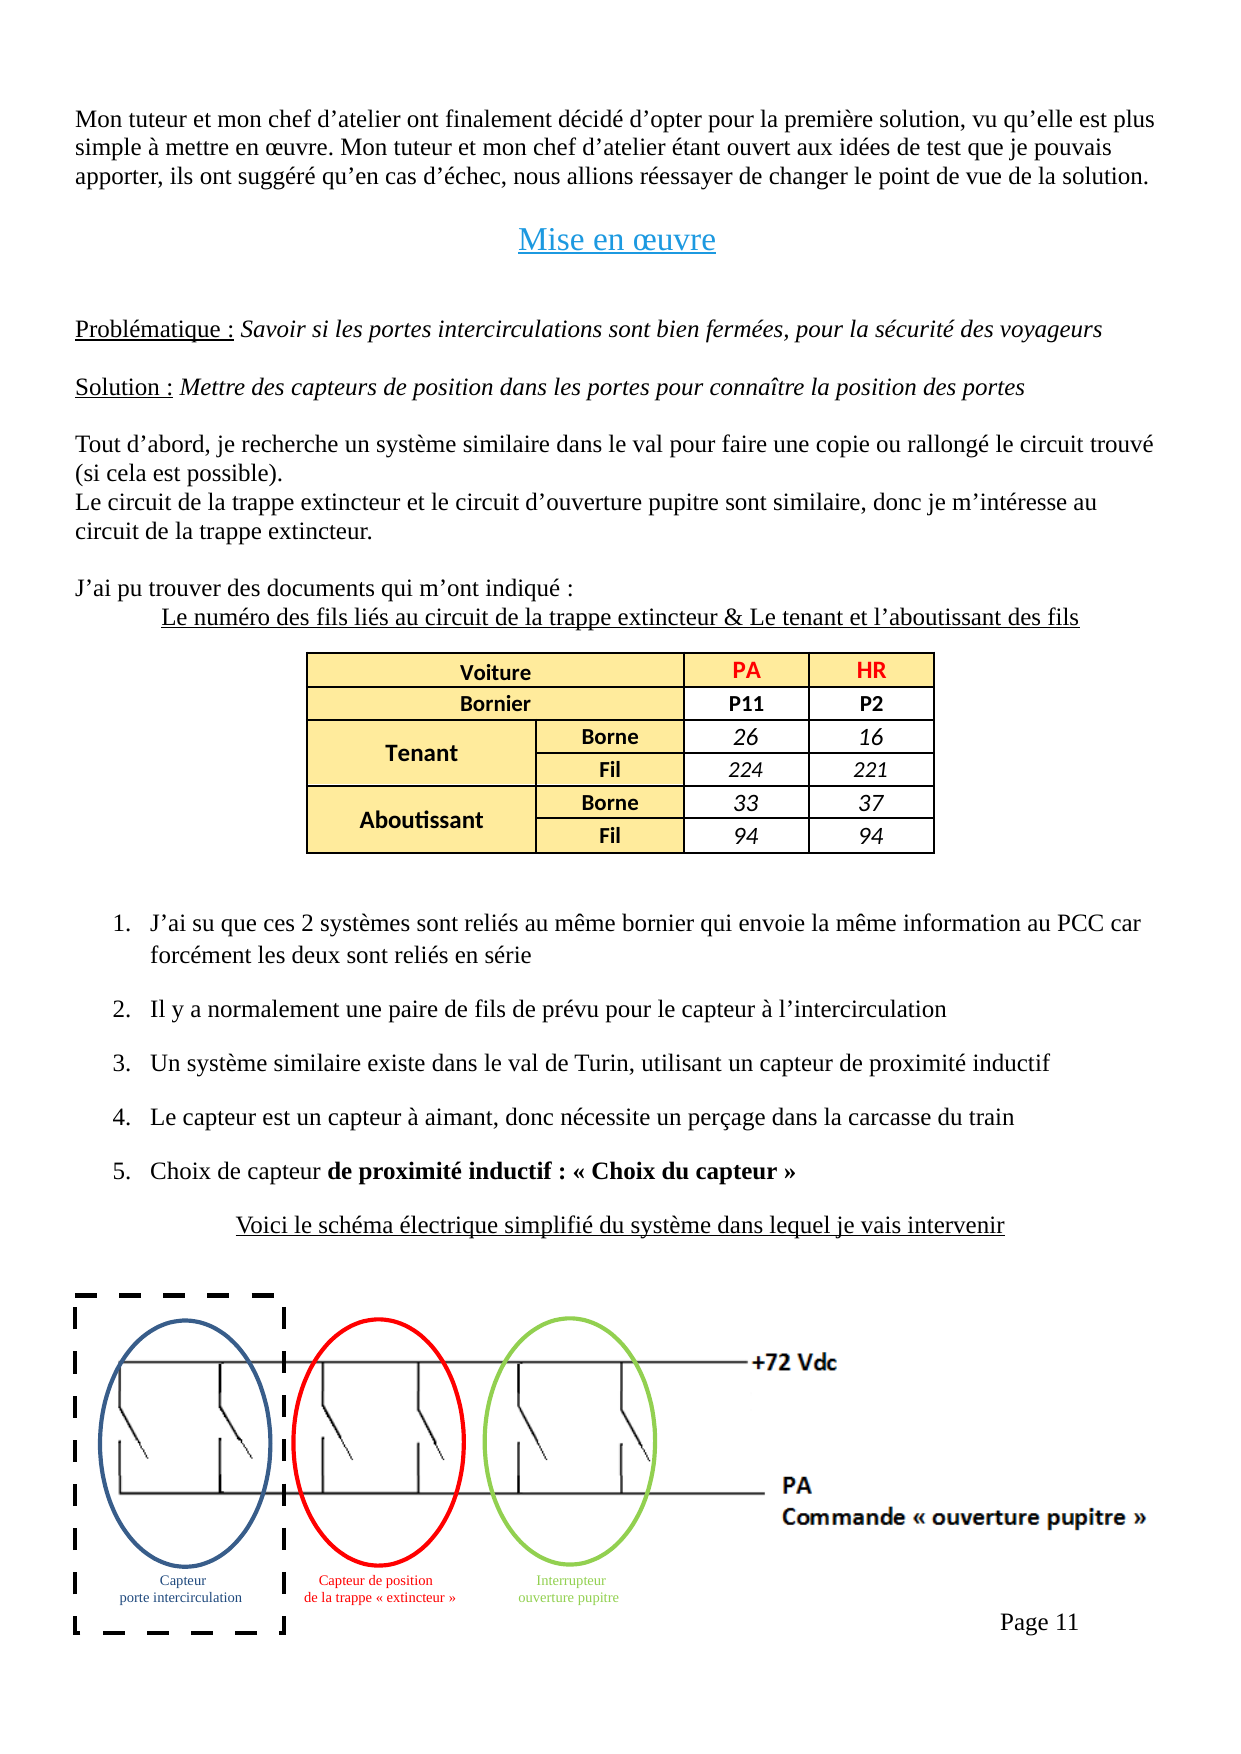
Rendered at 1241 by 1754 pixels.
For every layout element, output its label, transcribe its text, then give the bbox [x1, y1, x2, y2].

table_cell Bornier [308, 688, 683, 719]
table_cell 37 [810, 787, 933, 817]
table_cell 94 [685, 819, 808, 852]
list Le capteur est un capteur à aimant, donc nécessite un perçage dans la carcasse du train [112, 1102, 1165, 1131]
list Il y a normalement une paire de fils de prévu pour le capteur à l’intercirculation [112, 994, 1165, 1023]
text Le circuit de la trappe extincteur et le circuit d’ouverture pupitre sont similaire, donc je m’intéresse au circuit de la trappe extincteur. [75, 487, 1165, 544]
text Capteur de position Interrupteur [286, 1572, 666, 1588]
text porte intercirculation de la trappe « extincteur » ouverture pupitre [75, 1588, 1168, 1605]
table_cell Aboutissant [308, 787, 535, 852]
table_cell Fil [537, 819, 683, 852]
table_header PA [685, 654, 808, 686]
table_header HR [810, 654, 933, 686]
text Voici le schéma électrique simplifié du système dans lequel je vais intervenir [75, 1210, 1165, 1239]
table_cell 16 [810, 721, 933, 752]
table_cell Tenant [308, 721, 535, 784]
table_cell 33 [685, 787, 808, 817]
table_cell P2 [810, 688, 933, 719]
table_cell 224 [685, 754, 808, 784]
text Problématique : Savoir si les portes intercirculations sont bien fermées, pour la sécurité des voyageurs [75, 314, 1165, 343]
text Mise en œuvre [75, 219, 1165, 257]
table_cell Borne [537, 787, 683, 817]
text Capteur [77, 1572, 282, 1588]
list Choix de capteur de proximité inductif : « Choix du capteur » [112, 1156, 1165, 1185]
table_cell 221 [810, 754, 933, 784]
text Tout d’abord, je recherche un système similaire dans le val pour faire une copie ou rallongé le circuit trouvé (si cela est possible). [75, 429, 1165, 487]
table_cell 26 [685, 721, 808, 752]
text Mon tuteur et mon chef d’atelier ont finalement décidé d’opter pour la première solution, vu qu’elle est plus simple à mettre en œuvre. Mon tuteur et mon chef d’atelier étant ouvert aux idées de test que je pouvais apporter, ils ont suggéré qu’en cas d’échec, nous allions réessayer de changer le point de vue de la solution. [75, 104, 1165, 190]
table_header Voiture [308, 654, 683, 686]
list J’ai su que ces 2 systèmes sont reliés au même bornier qui envoie la même information au PCC car forcément les deux sont reliés en série [112, 908, 1165, 969]
table_cell P11 [685, 688, 808, 719]
text Le numéro des fils liés au circuit de la trappe extincteur & Le tenant et l’aboutissant des fils [75, 602, 1165, 631]
list Un système similaire existe dans le val de Turin, utilisant un capteur de proximité inductif [112, 1048, 1165, 1077]
text J’ai pu trouver des documents qui m’ont indiqué : [75, 573, 1165, 602]
table_cell Fil [537, 754, 683, 784]
table_cell 94 [810, 819, 933, 852]
table_cell Borne [537, 721, 683, 752]
text Solution : Mettre des capteurs de position dans les portes pour connaître la position des portes [75, 372, 1165, 401]
